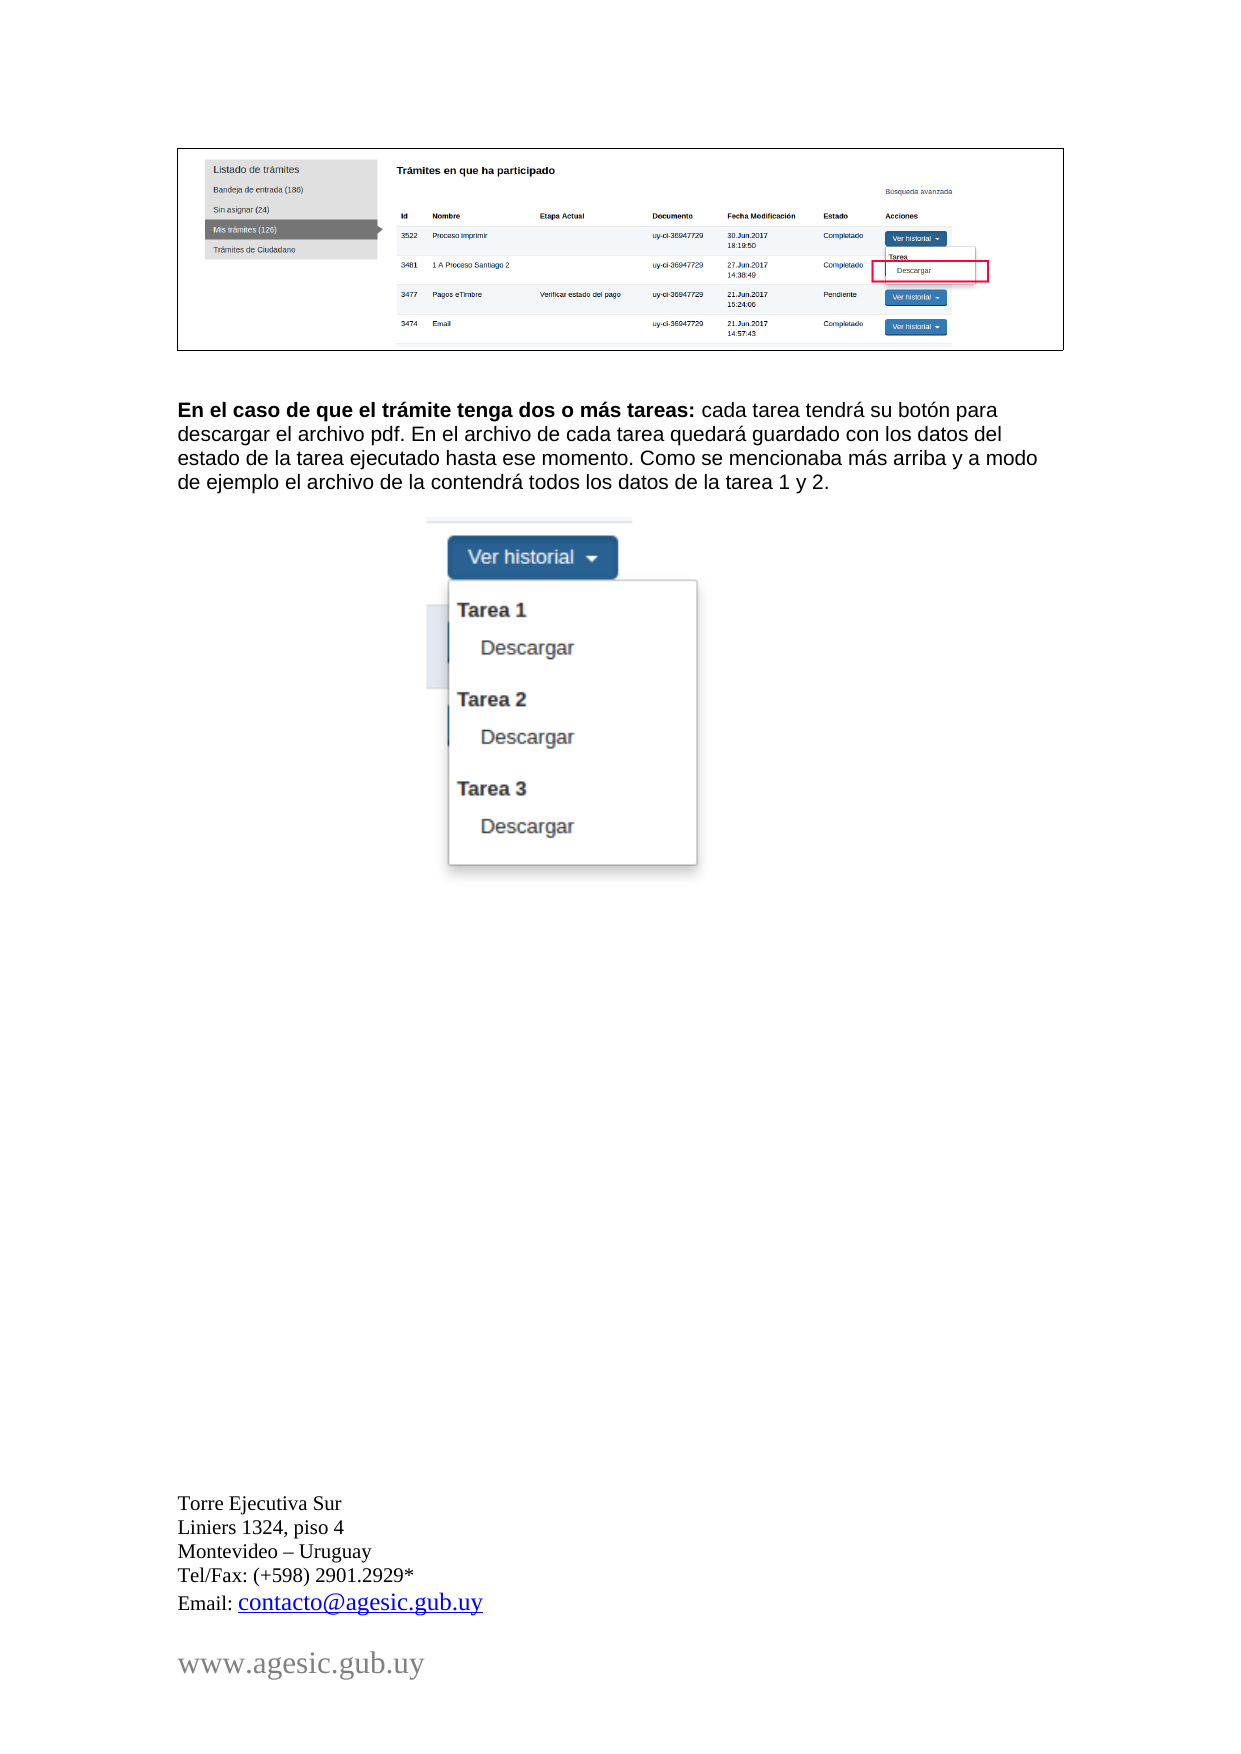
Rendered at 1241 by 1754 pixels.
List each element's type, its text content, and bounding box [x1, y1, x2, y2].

text En el caso de que el trámite tenga dos o más tareas: cada tarea tendrá su botón para descargar el archivo pdf. En el archivo de cada tarea quedará guardado con los datos del estado de la tarea ejecutado hasta ese momento. Como se mencionaba más arriba y a modo de ejemplo el archivo de la contendrá todos los datos de la tarea 1 y 2. [177, 398, 1063, 493]
picture [180, 150, 1060, 347]
picture [426, 517, 814, 918]
